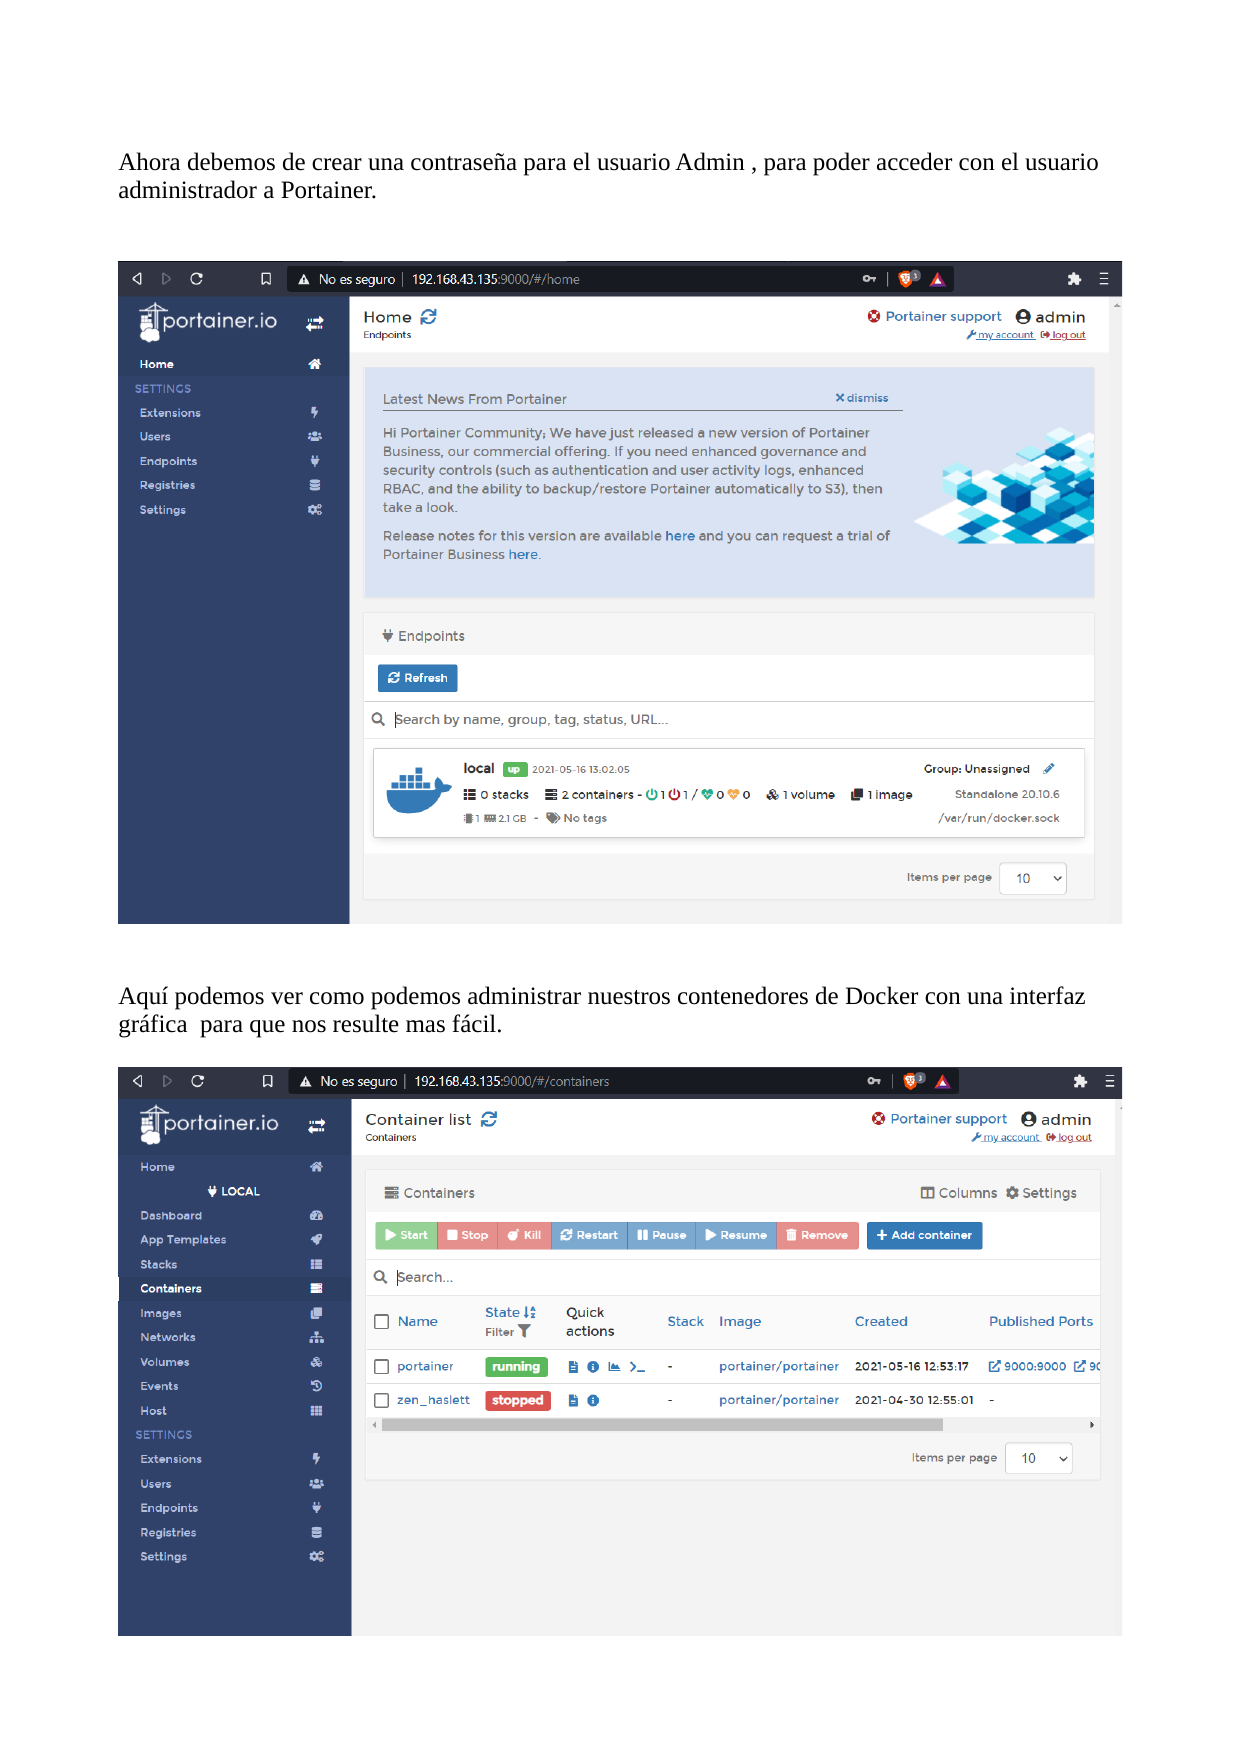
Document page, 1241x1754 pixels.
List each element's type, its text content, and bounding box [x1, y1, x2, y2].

picture [118, 261, 1123, 924]
text Aquí podemos ver como podemos administrar nuestros contenedores de Docker con una interfaz gráfica para que nos resulte mas fácil. [118, 981, 1122, 1038]
picture [118, 1067, 1123, 1636]
text Ahora debemos de crear una contraseña para el usuario Admin , para poder acceder con el usuario administrador a Portainer. [118, 147, 1122, 204]
